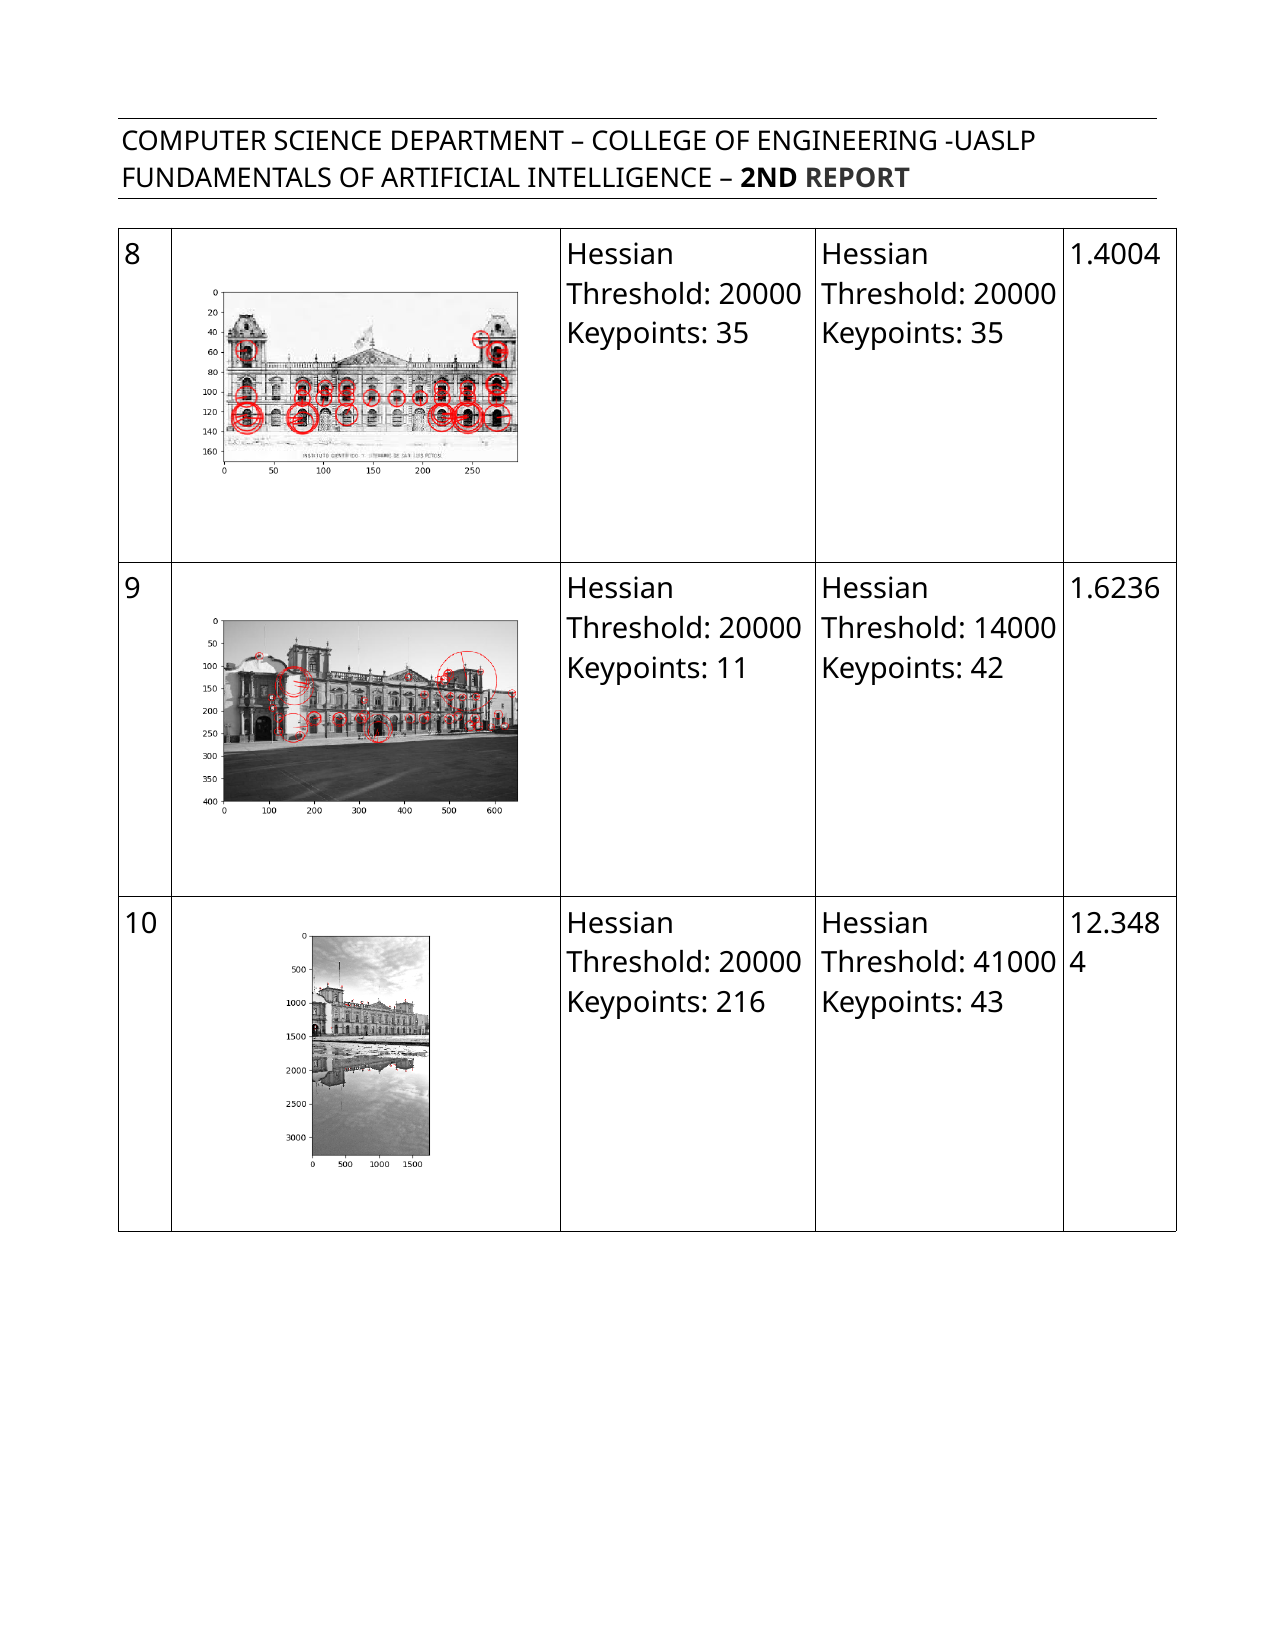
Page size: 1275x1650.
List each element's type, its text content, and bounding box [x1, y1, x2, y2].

table_cell Hessian Threshold: 20000 Keypoints: 35 [561, 229, 815, 562]
table_cell 9 [119, 563, 171, 896]
table_cell Hessian Threshold: 20000 Keypoints: 35 [816, 229, 1063, 562]
table_cell Hessian Threshold: 20000 Keypoints: 216 [561, 897, 815, 1231]
table_cell Hessian Threshold: 20000 Keypoints: 11 [561, 563, 815, 896]
picture [177, 567, 555, 851]
table_cell [172, 229, 560, 562]
table_cell [172, 563, 560, 896]
table_cell 1.4004 [1064, 229, 1176, 562]
table_cell Hessian Threshold: 14000 Keypoints: 42 [816, 563, 1063, 896]
table_cell 12.3484 [1064, 897, 1176, 1231]
picture [177, 902, 555, 1186]
table_cell 1.6236 [1064, 563, 1176, 896]
table_cell Hessian Threshold: 41000 Keypoints: 43 [816, 897, 1063, 1231]
table_cell [172, 897, 560, 1231]
table_cell 10 [119, 897, 171, 1231]
picture [177, 233, 555, 517]
table_cell 8 [119, 229, 171, 562]
